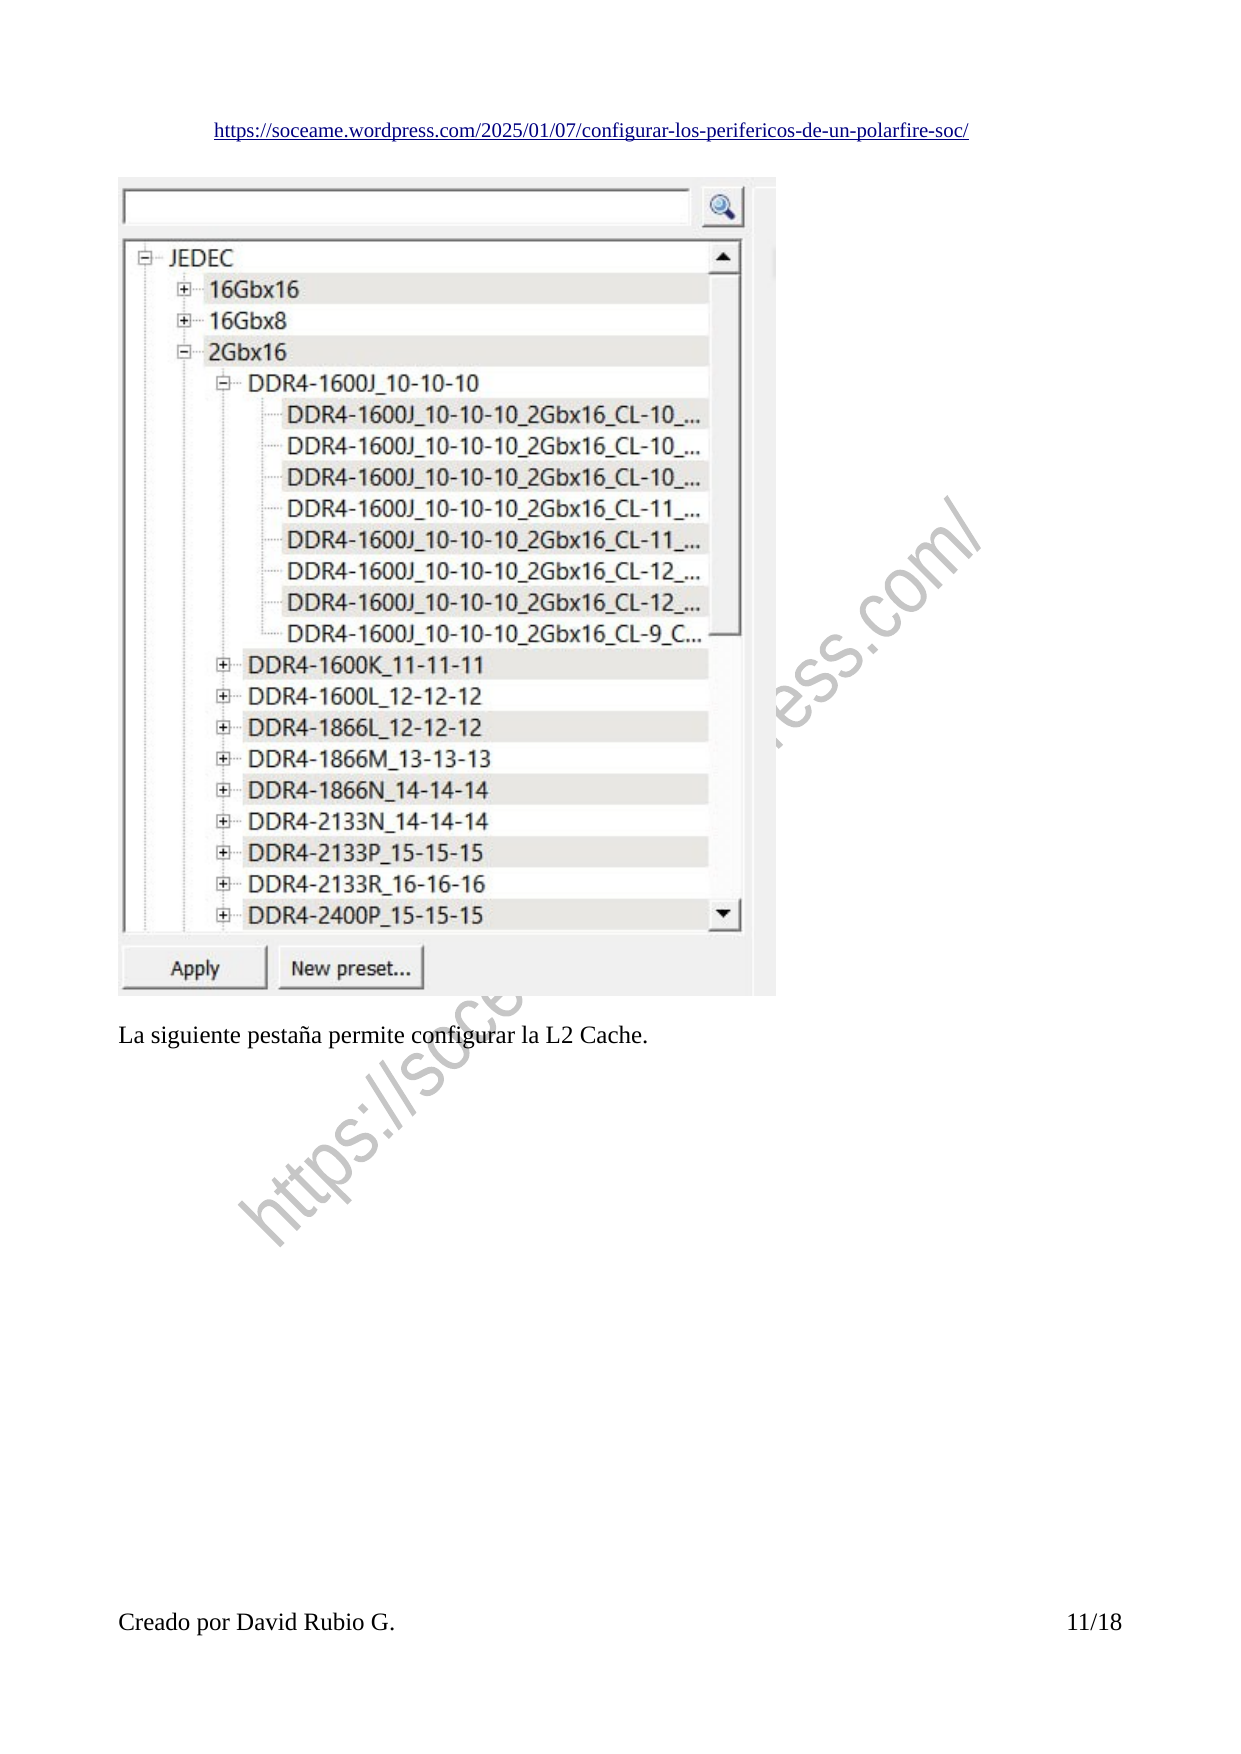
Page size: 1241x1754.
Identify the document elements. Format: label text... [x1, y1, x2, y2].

picture [118, 177, 776, 996]
text La siguiente pestaña permite configurar la L2 Cache. [118, 1020, 1122, 1049]
